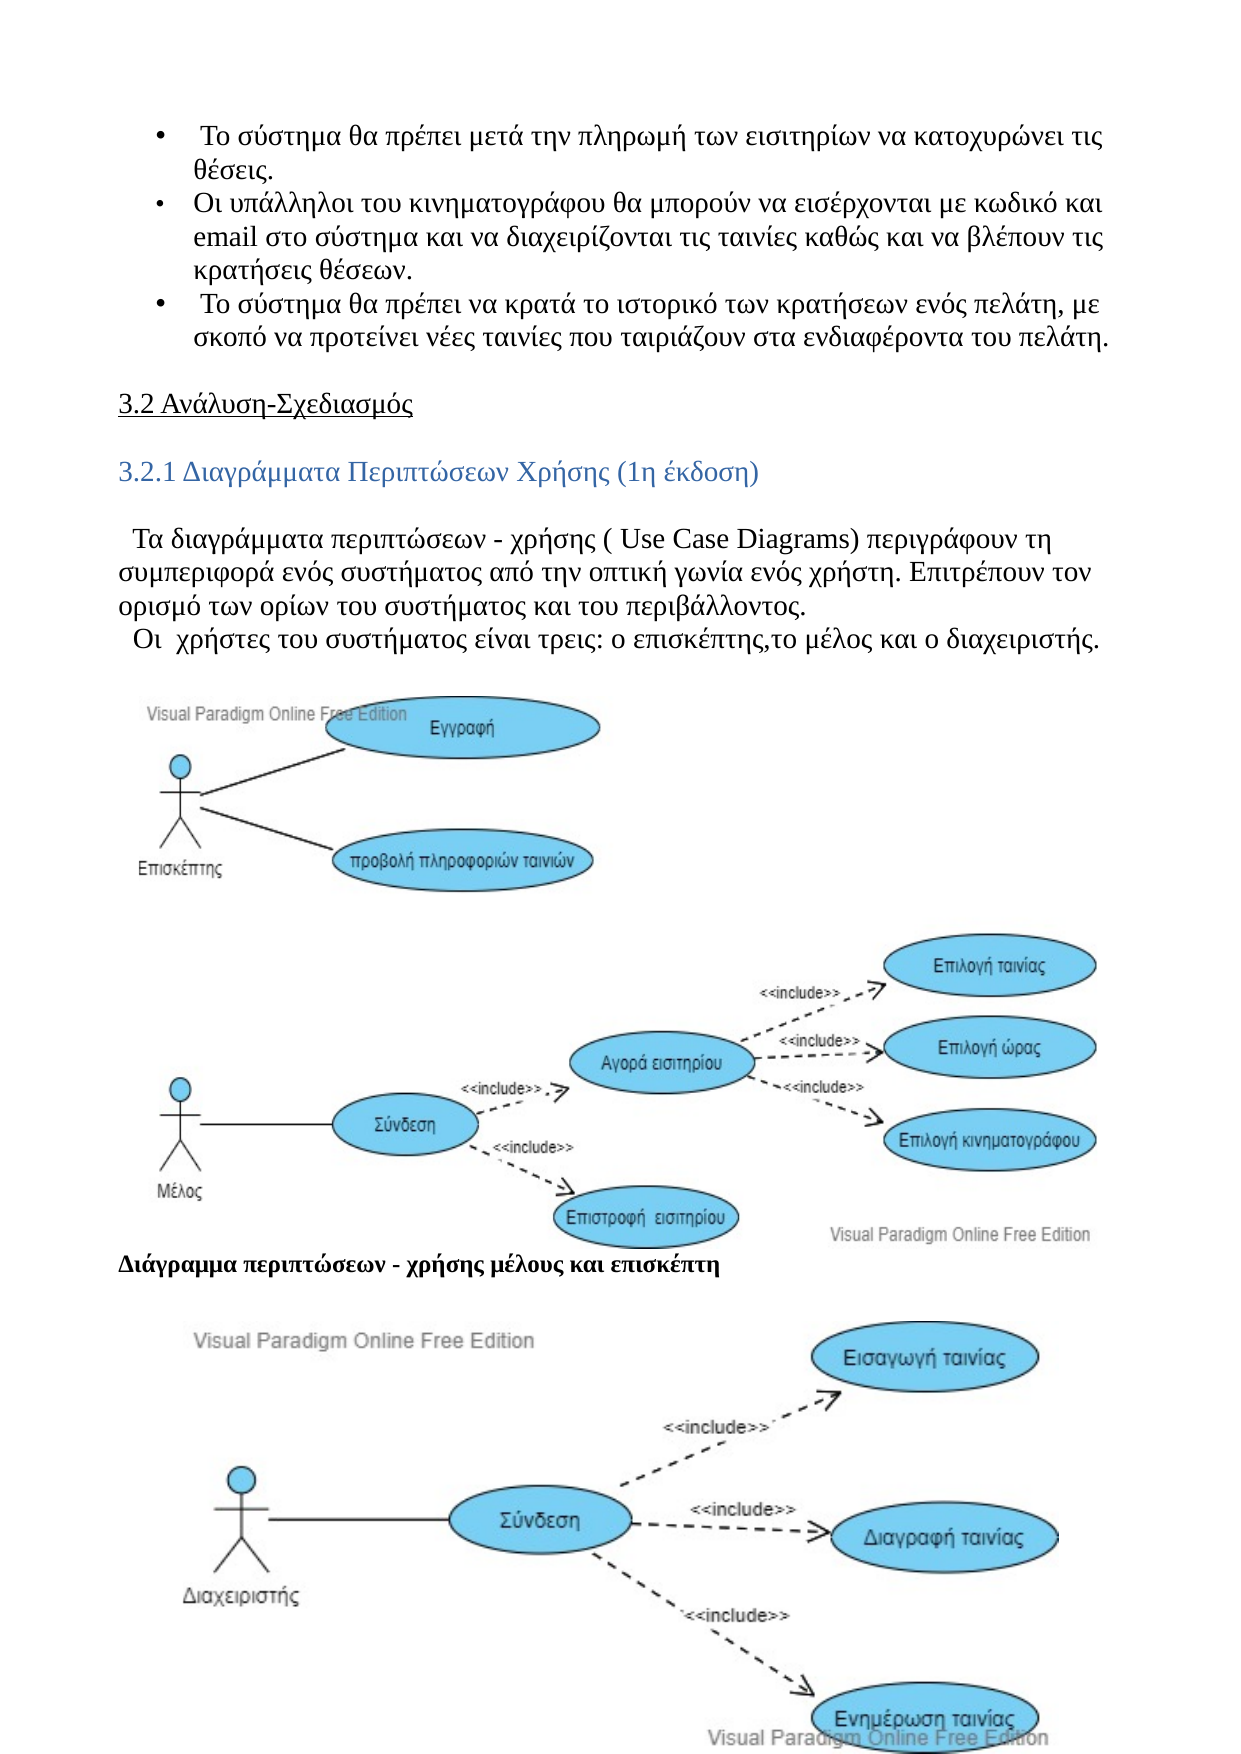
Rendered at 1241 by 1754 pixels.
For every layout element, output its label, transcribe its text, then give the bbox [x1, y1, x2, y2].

list Το σύστημα θα πρέπει μετά την πληρωμή των εισιτηρίων να κατοχυρώνει τις θέσεις. [156, 118, 1122, 185]
text 3.2.1 Διαγράμματα Περιπτώσεων Χρήσης (1η έκδοση) [118, 454, 1122, 487]
text Διάγραμμα περιπτώσεων - χρήσης μέλους και επισκέπτη [118, 784, 1122, 1277]
text 3.2 Ανάλυση-Σχεδιασμός [118, 387, 1122, 420]
text Τα διαγράμματα περιπτώσεων - χρήσης ( Use Case Diagrams) περιγράφουν τη συμπεριφορά ενός συστήματος από την οπτική γωνία ενός χρήστη. Επιτρέπουν τον ορισμό των ορίων του συστήματος και του περιβάλλοντος. [118, 521, 1122, 621]
list Το σύστημα θα πρέπει να κρατά το ιστορικό των κρατήσεων ενός πελάτη, με σκοπό να προτείνει νέες ταινίες που ταιριάζουν στα ενδιαφέροντα του πελάτη. [156, 286, 1122, 353]
text Οι χρήστες του συστήματος είναι τρεις: ο επισκέπτης,το μέλος και ο διαχειριστής. [118, 621, 1122, 655]
list Οι υπάλληλοι του κινηματογράφου θα μπορούν να εισέρχονται με κωδικό και email στο σύστημα και να διαχειρίζονται τις ταινίες καθώς και να βλέπουν τις κρατήσεις θέσεων. [156, 185, 1122, 286]
